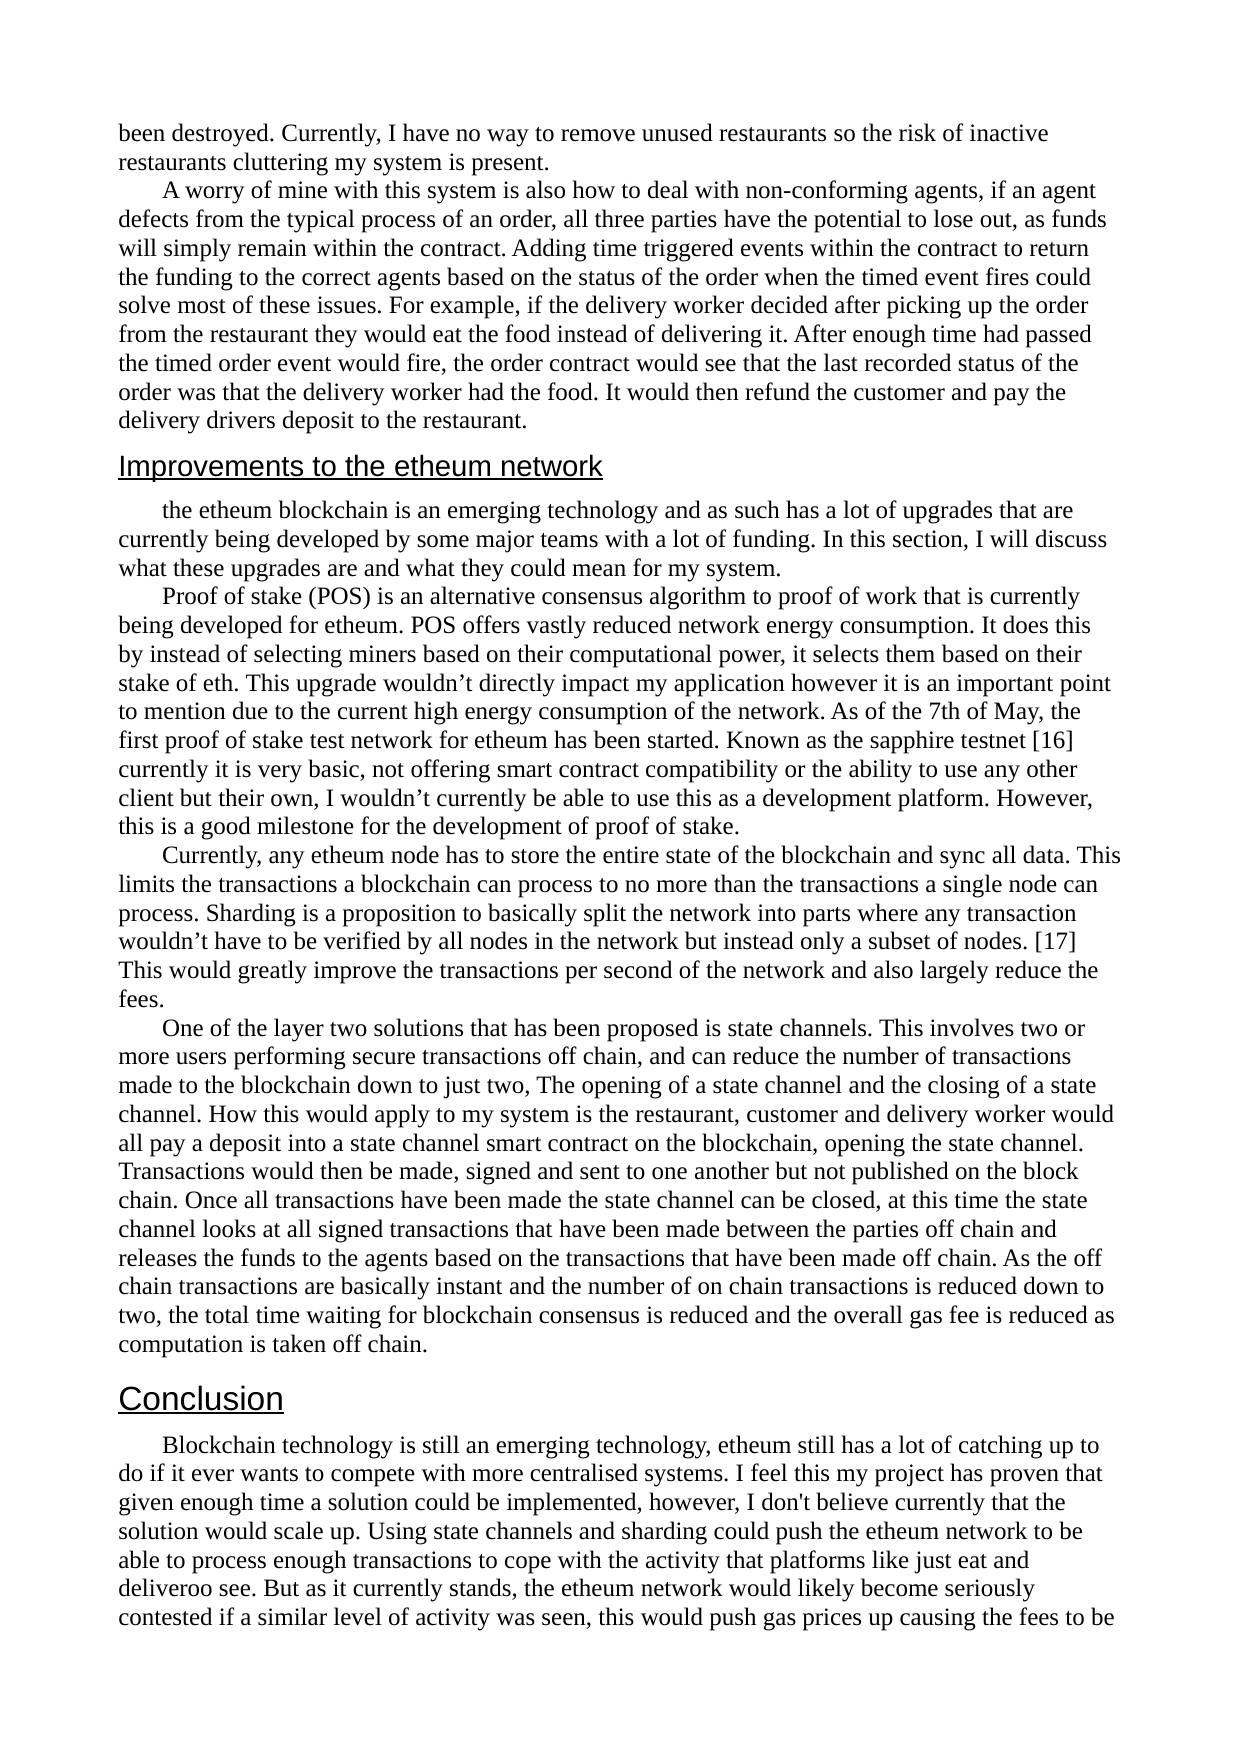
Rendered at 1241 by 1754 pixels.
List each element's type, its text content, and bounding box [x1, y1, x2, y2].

text the etheum blockchain is an emerging technology and as such has a lot of upgrades that are currently being developed by some major teams with a lot of funding. In this section, I will discuss what these upgrades are and what they could mean for my system. [118, 495, 1122, 581]
text Currently, any etheum node has to store the entire state of the blockchain and sync all data. This limits the transactions a blockchain can process to no more than the transactions a single node can process. Sharding is a proposition to basically split the network into parts where any transaction wouldn’t have to be verified by all nodes in the network but instead only a subset of nodes. [17] This would greatly improve the transactions per second of the network and also largely reduce the fees. [118, 840, 1122, 1013]
text Proof of stake (POS) is an alternative consensus algorithm to proof of work that is currently being developed for etheum. POS offers vastly reduced network energy consumption. It does this by instead of selecting miners based on their computational power, it selects them based on their stake of eth. This upgrade wouldn’t directly impact my application however it is an important point to mention due to the current high energy consumption of the network. As of the 7th of May, the first proof of stake test network for etheum has been started. Known as the sapphire testnet [16] currently it is very basic, not offering smart contract compatibility or the ability to use any other client but their own, I wouldn’t currently be able to use this as a development platform. However, this is a good milestone for the development of proof of stake. [118, 581, 1122, 840]
text been destroyed. Currently, I have no way to remove unused restaurants so the risk of inactive restaurants cluttering my system is present. [118, 118, 1122, 176]
text A worry of mine with this system is also how to deal with non-conforming agents, if an agent defects from the typical process of an order, all three parties have the potential to lose out, as funds will simply remain within the contract. Adding time triggered events within the contract to return the funding to the correct agents based on the status of the order when the timed event fires could solve most of these issues. For example, if the delivery worker decided after picking up the order from the restaurant they would eat the food instead of delivering it. After enough time had passed the timed order event would fire, the order contract would see that the last recorded status of the order was that the delivery worker had the food. It would then refund the customer and pay the delivery drivers deposit to the restaurant. [118, 176, 1122, 434]
text Blockchain technology is still an emerging technology, etheum still has a lot of catching up to do if it ever wants to compete with more centralised systems. I feel this my project has proven that given enough time a solution could be implemented, however, I don't believe currently that the solution would scale up. Using state channels and sharding could push the etheum network to be able to process enough transactions to cope with the activity that platforms like just eat and deliveroo see. But as it currently stands, the etheum network would likely become seriously contested if a similar level of activity was seen, this would push gas prices up causing the fees to be [118, 1430, 1122, 1631]
text One of the layer two solutions that has been proposed is state channels. This involves two or more users performing secure transactions off chain, and can reduce the number of transactions made to the blockchain down to just two, The opening of a state channel and the closing of a state channel. How this would apply to my system is the restaurant, customer and delivery worker would all pay a deposit into a state channel smart contract on the blockchain, opening the state channel. Transactions would then be made, signed and sent to one another but not published on the block chain. Once all transactions have been made the state channel can be closed, at this time the state channel looks at all signed transactions that have been made between the parties off chain and releases the funds to the agents based on the transactions that have been made off chain. As the off chain transactions are basically instant and the number of on chain transactions is reduced down to two, the total time waiting for blockchain consensus is reduced and the overall gas fee is reduced as computation is taken off chain. [118, 1013, 1122, 1358]
subtitle Conclusion [118, 1378, 1122, 1417]
subtitle Improvements to the etheum network [118, 449, 1122, 483]
